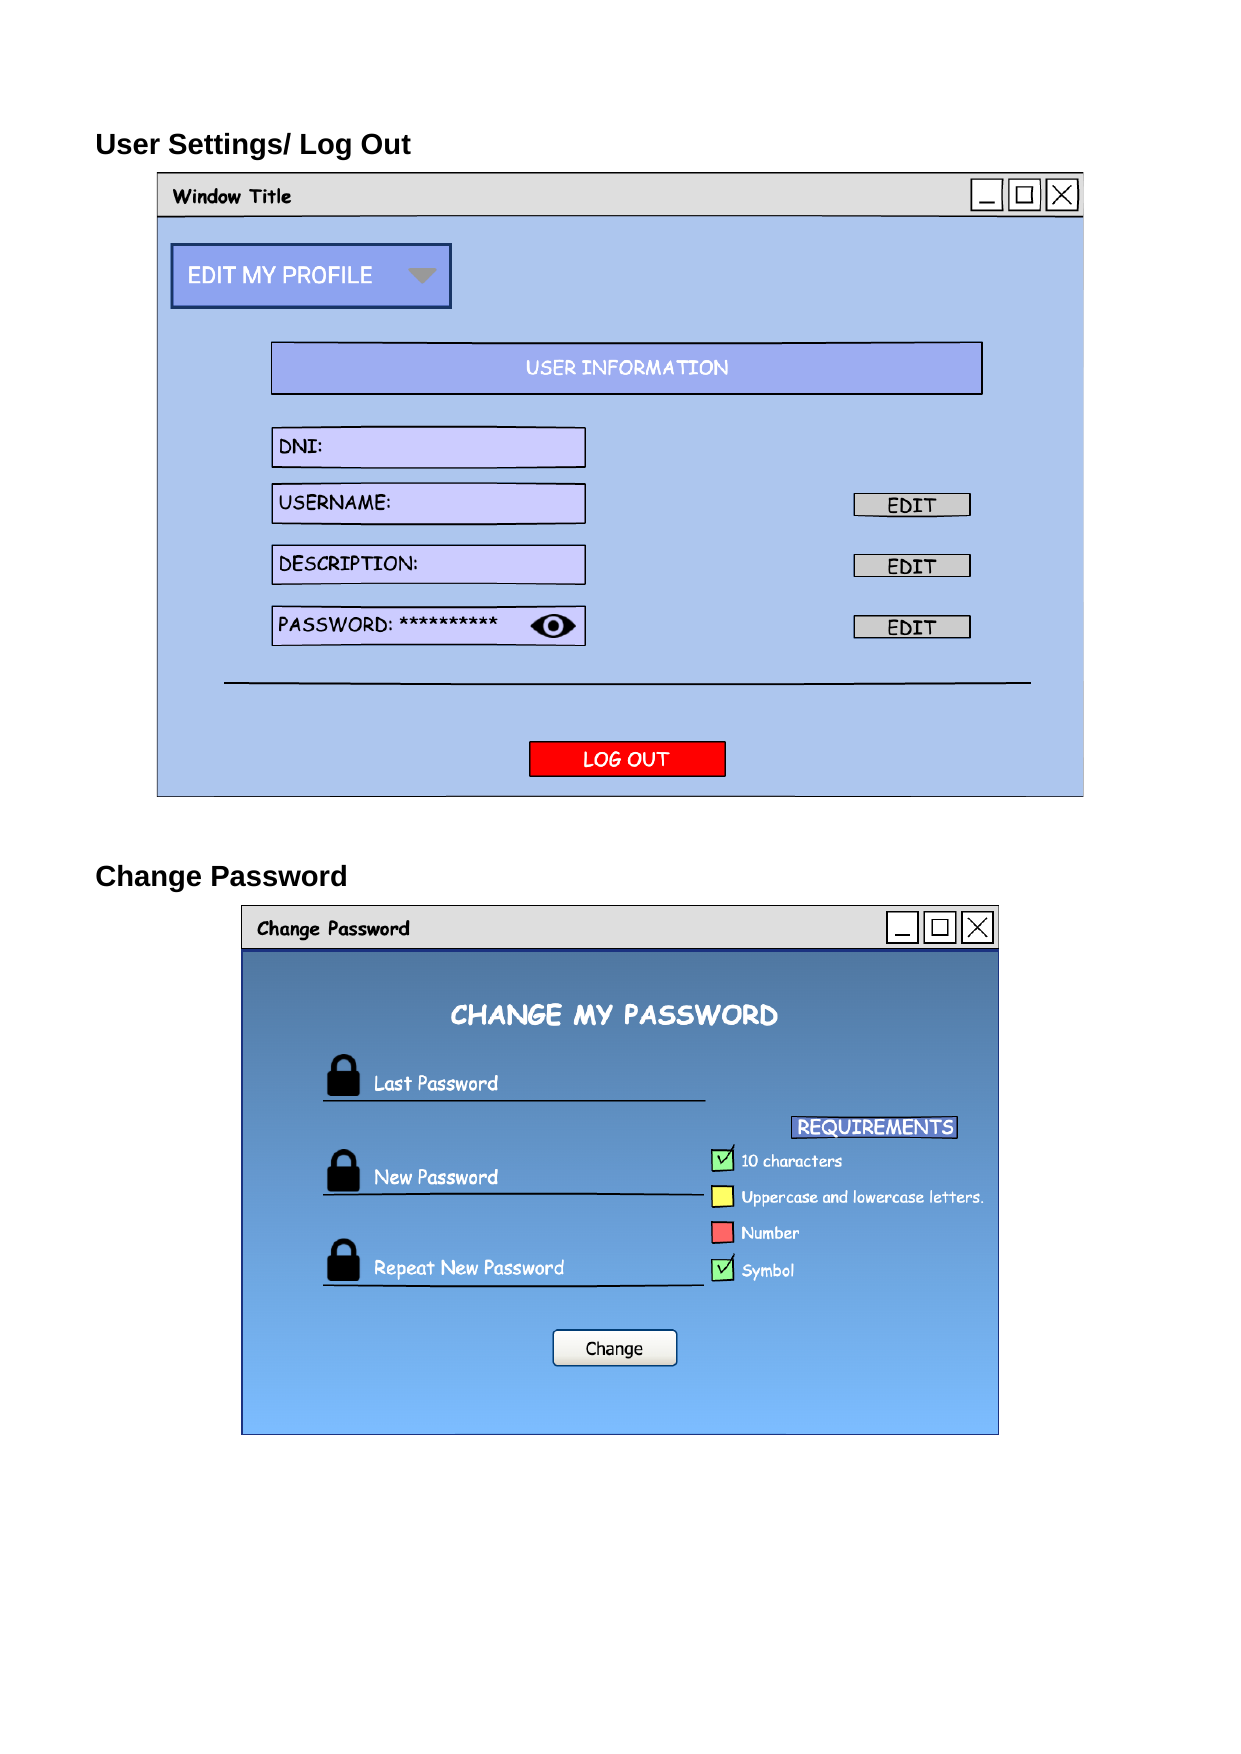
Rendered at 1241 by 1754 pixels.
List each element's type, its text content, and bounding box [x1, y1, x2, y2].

subtitle User Settings/ Log Out [95, 127, 1145, 160]
subtitle Change Password [95, 859, 1145, 893]
